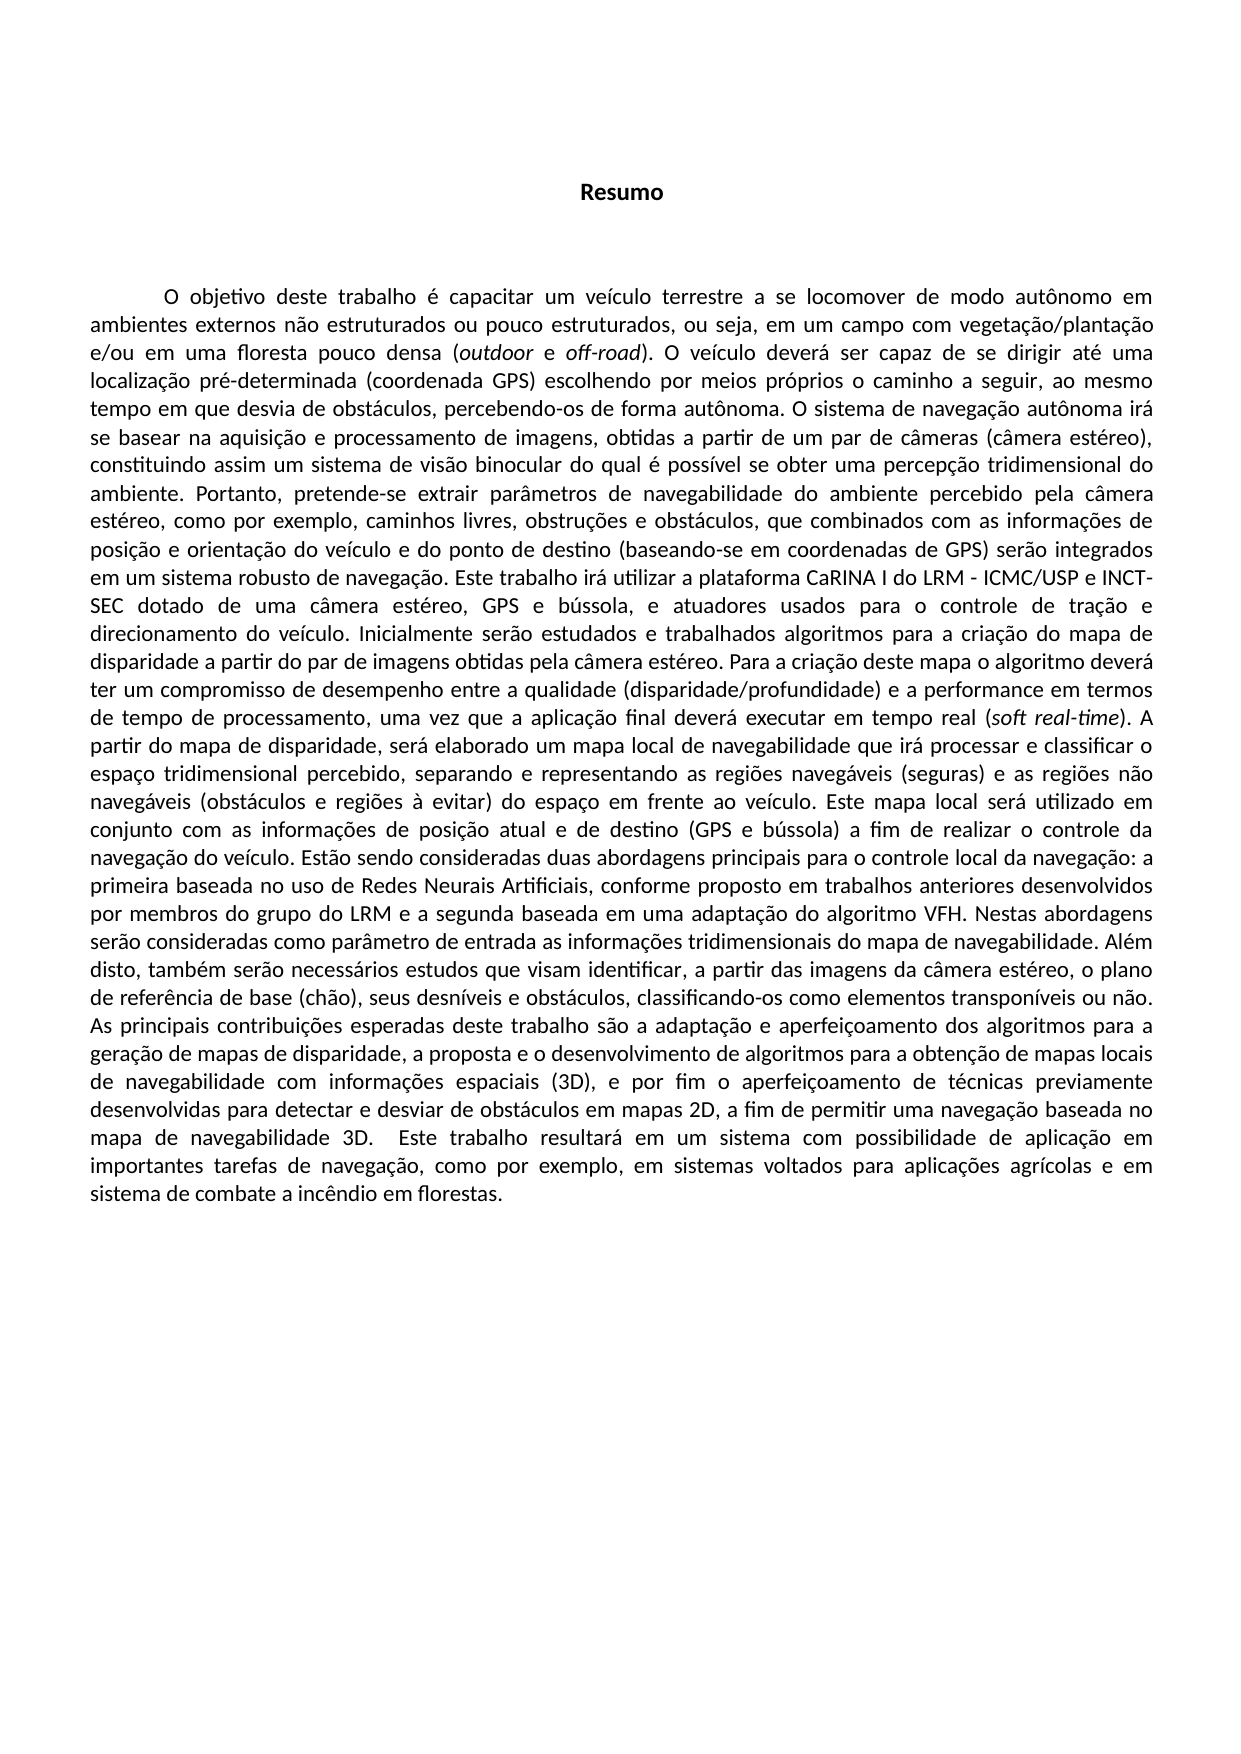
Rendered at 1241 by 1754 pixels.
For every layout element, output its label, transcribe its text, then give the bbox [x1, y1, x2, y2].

text O objetivo deste trabalho é capacitar um veículo terrestre a se locomover de modo autônomo em ambientes externos não estruturados ou pouco estruturados, ou seja, em um campo com vegetação/plantação e/ou em uma floresta pouco densa (outdoor e off-road). O veículo deverá ser capaz de se dirigir até uma localização pré-determinada (coordenada GPS) escolhendo por meios próprios o caminho a seguir, ao mesmo tempo em que desvia de obstáculos, percebendo-os de forma autônoma. O sistema de navegação autônoma irá se basear na aquisição e processamento de imagens, obtidas a partir de um par de câmeras (câmera estéreo), constituindo assim um sistema de visão binocular do qual é possível se obter uma percepção tridimensional do ambiente. Portanto, pretende-se extrair parâmetros de navegabilidade do ambiente percebido pela câmera estéreo, como por exemplo, caminhos livres, obstruções e obstáculos, que combinados com as informações de posição e orientação do veículo e do ponto de destino (baseando-se em coordenadas de GPS) serão integrados em um sistema robusto de navegação. Este trabalho irá utilizar a plataforma CaRINA I do LRM - ICMC/USP e INCT-SEC dotado de uma câmera estéreo, GPS e bússola, e atuadores usados para o controle de tração e direcionamento do veículo. Inicialmente serão estudados e trabalhados algoritmos para a criação do mapa de disparidade a partir do par de imagens obtidas pela câmera estéreo. Para a criação deste mapa o algoritmo deverá ter um compromisso de desempenho entre a qualidade (disparidade/profundidade) e a performance em termos de tempo de processamento, uma vez que a aplicação final deverá executar em tempo real (soft real-time). A partir do mapa de disparidade, será elaborado um mapa local de navegabilidade que irá processar e classificar o espaço tridimensional percebido, separando e representando as regiões navegáveis (seguras) e as regiões não navegáveis (obstáculos e regiões à evitar) do espaço em frente ao veículo. Este mapa local será utilizado em conjunto com as informações de posição atual e de destino (GPS e bússola) a fim de realizar o controle da navegação do veículo. Estão sendo consideradas duas abordagens principais para o controle local da navegação: a primeira baseada no uso de Redes Neurais Artificiais, conforme proposto em trabalhos anteriores desenvolvidos por membros do grupo do LRM e a segunda baseada em uma adaptação do algoritmo VFH. Nestas abordagens serão consideradas como parâmetro de entrada as informações tridimensionais do mapa de navegabilidade. Além disto, também serão necessários estudos que visam identificar, a partir das imagens da câmera estéreo, o plano de referência de base (chão), seus desníveis e obstáculos, classificando-os como elementos transponíveis ou não. As principais contribuições esperadas deste trabalho são a adaptação e aperfeiçoamento dos algoritmos para a geração de mapas de disparidade, a proposta e o desenvolvimento de algoritmos para a obtenção de mapas locais de navegabilidade com informações espaciais (3D), e por fim o aperfeiçoamento de técnicas previamente desenvolvidas para detectar e desviar de obstáculos em mapas 2D, a fim de permitir uma navegação baseada no mapa de navegabilidade 3D. Este trabalho resultará em um sistema com possibilidade de aplicação em importantes tarefas de navegação, como por exemplo, em sistemas voltados para aplicações agrícolas e em sistema de combate a incêndio em florestas. [90, 280, 1154, 1207]
subtitle Resumo [90, 176, 1154, 206]
